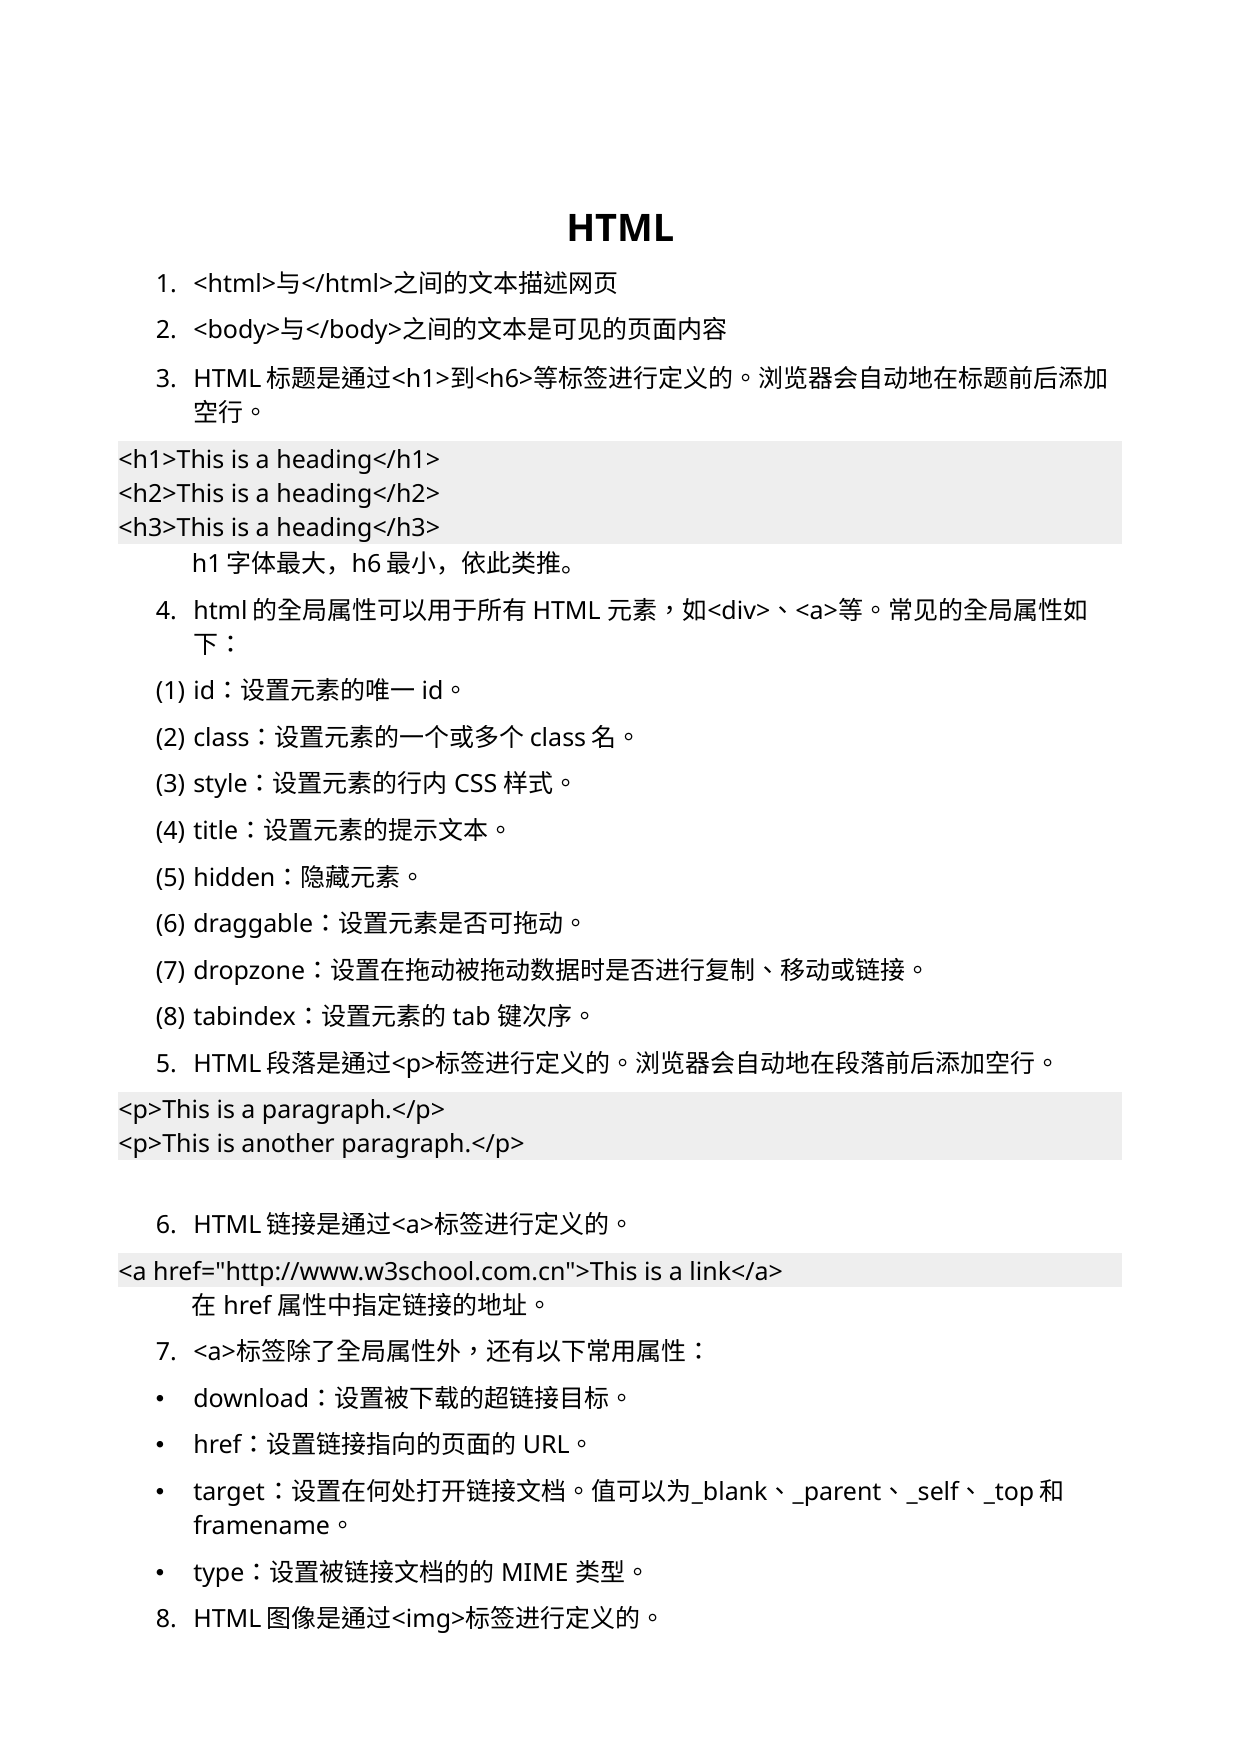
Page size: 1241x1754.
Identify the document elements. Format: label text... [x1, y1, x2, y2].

subtitle HTML [118, 201, 1122, 253]
table_header <p>This is a paragraph.</p> <p>This is another paragraph.</p> [118, 1092, 1122, 1160]
text 在 href 属性中指定链接的地址。 [118, 1287, 1122, 1321]
list hidden：隐藏元素。 [156, 859, 1122, 893]
list HTML标题是通过<h1>到<h6>等标签进行定义的。浏览器会自动地在标题前后添加空行。 [156, 359, 1122, 429]
list style：设置元素的行内 CSS 样式。 [156, 766, 1122, 800]
table_header <h1>This is a heading</h1> <h2>This is a heading</h2> <h3>This is a heading</h3> [118, 441, 1122, 544]
list HTML图像是通过<img>标签进行定义的。 [156, 1601, 1122, 1635]
list <a>标签除了全局属性外，还有以下常用属性： [156, 1334, 1122, 1368]
list tabindex：设置元素的 tab 键次序。 [156, 999, 1122, 1033]
table_header <a href="http://www.w3school.com.cn">This is a link</a> [118, 1253, 1122, 1287]
list dropzone：设置在拖动被拖动数据时是否进行复制、移动或链接。 [156, 952, 1122, 986]
list target ：设置在何处打开链接文档。值可以为_blank、_parent、_self、_top和framename。 [156, 1474, 1122, 1542]
list id：设置元素的唯一 id。 [156, 673, 1122, 707]
list <html>与</html>之间的文本描述网页 [156, 266, 1122, 299]
list <body>与</body>之间的文本是可见的页面内容 [156, 312, 1122, 346]
list href：设置链接指向的页面的 URL。 [156, 1427, 1122, 1461]
list draggable：设置元素是否可拖动。 [156, 906, 1122, 940]
list download：设置被下载的超链接目标。 [156, 1381, 1122, 1414]
list title：设置元素的提示文本。 [156, 813, 1122, 847]
list HTML链接是通过<a>标签进行定义的。 [156, 1207, 1122, 1241]
list type：设置被链接文档的的 MIME 类型。 [156, 1554, 1122, 1588]
text h1字体最大，h6最小，依此类推。 [118, 544, 1122, 580]
list class：设置元素的一个或多个class名。 [156, 719, 1122, 754]
list html的全局属性可以用于所有HTML 元素，如<div>、<a>等。常见的全局属性如下： [156, 592, 1122, 661]
list HTML段落是通过<p>标签进行定义的。浏览器会自动地在段落前后添加空行。 [156, 1046, 1122, 1079]
